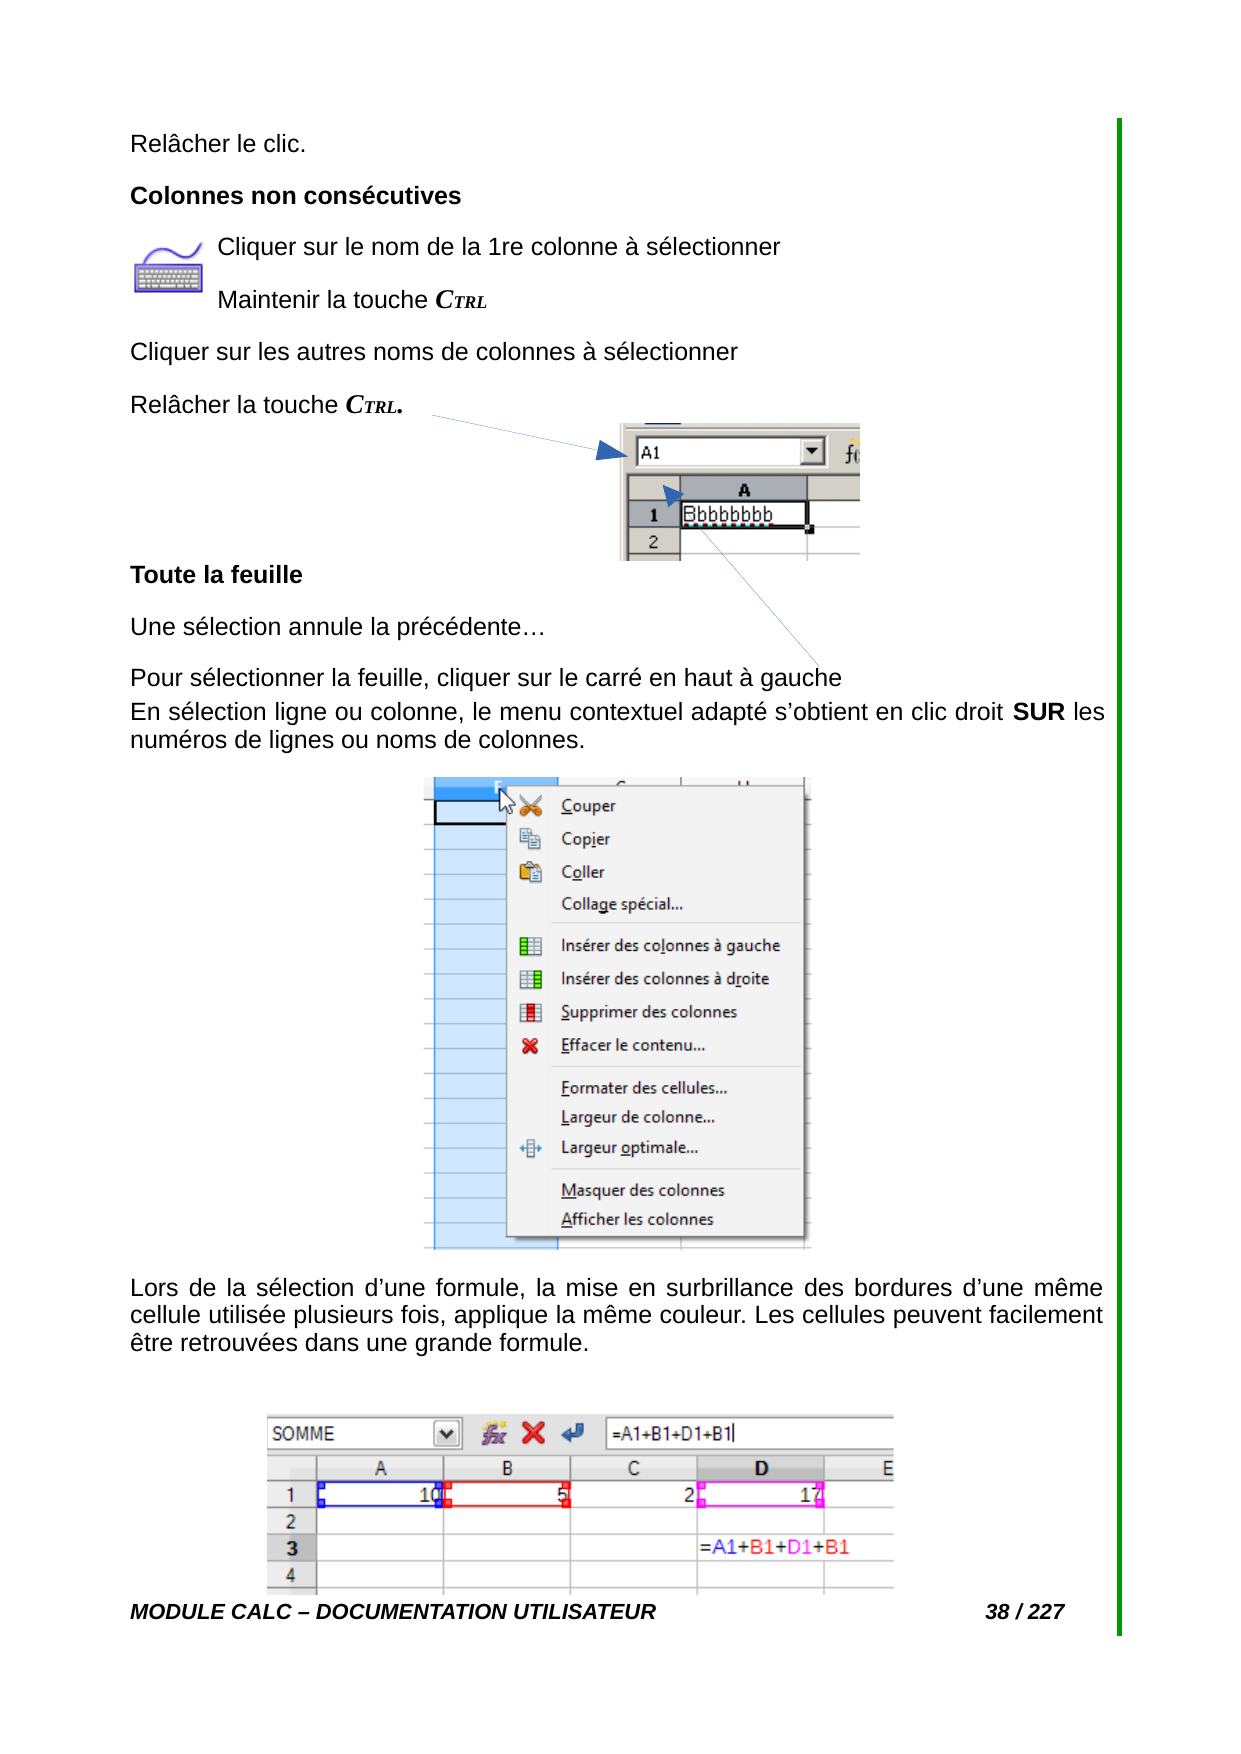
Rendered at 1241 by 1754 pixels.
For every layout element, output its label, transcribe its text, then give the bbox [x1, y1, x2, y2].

picture [130, 231, 206, 307]
text Une sélection annule la précédente… [130, 613, 796, 641]
picture [585, 423, 860, 561]
text Relâcher le clic. [130, 130, 1105, 158]
text En sélection ligne ou colonne, le menu contextuel adapté s’obtient en clic droit SUR les numéros de lignes ou noms de colonnes. [130, 698, 1105, 754]
text Toute la feuille [130, 443, 751, 589]
text Colonnes non consécutives [130, 181, 1105, 209]
text Cliquer sur les autres noms de colonnes à sélectionner [130, 338, 1105, 366]
text Maintenir la touche Ctrl [130, 284, 1105, 314]
text Pour sélectionner la feuille, cliquer sur le carré en haut à gauche [130, 664, 1105, 692]
text Lors de la sélection d’une formule, la mise en surbrillance des bordures d’une même cellule utilisée plusieurs fois, applique la même couleur. Les cellules peuvent facilement être retrouvées dans une grande formule. [130, 777, 1105, 1357]
picture [423, 777, 812, 1250]
text [775, 613, 1105, 641]
text Cliquer sur le nom de la 1re colonne à sélectionner [206, 233, 1105, 261]
text Relâcher la touche Ctrl. [130, 390, 1105, 420]
text [730, 443, 1105, 589]
picture [267, 1414, 894, 1595]
